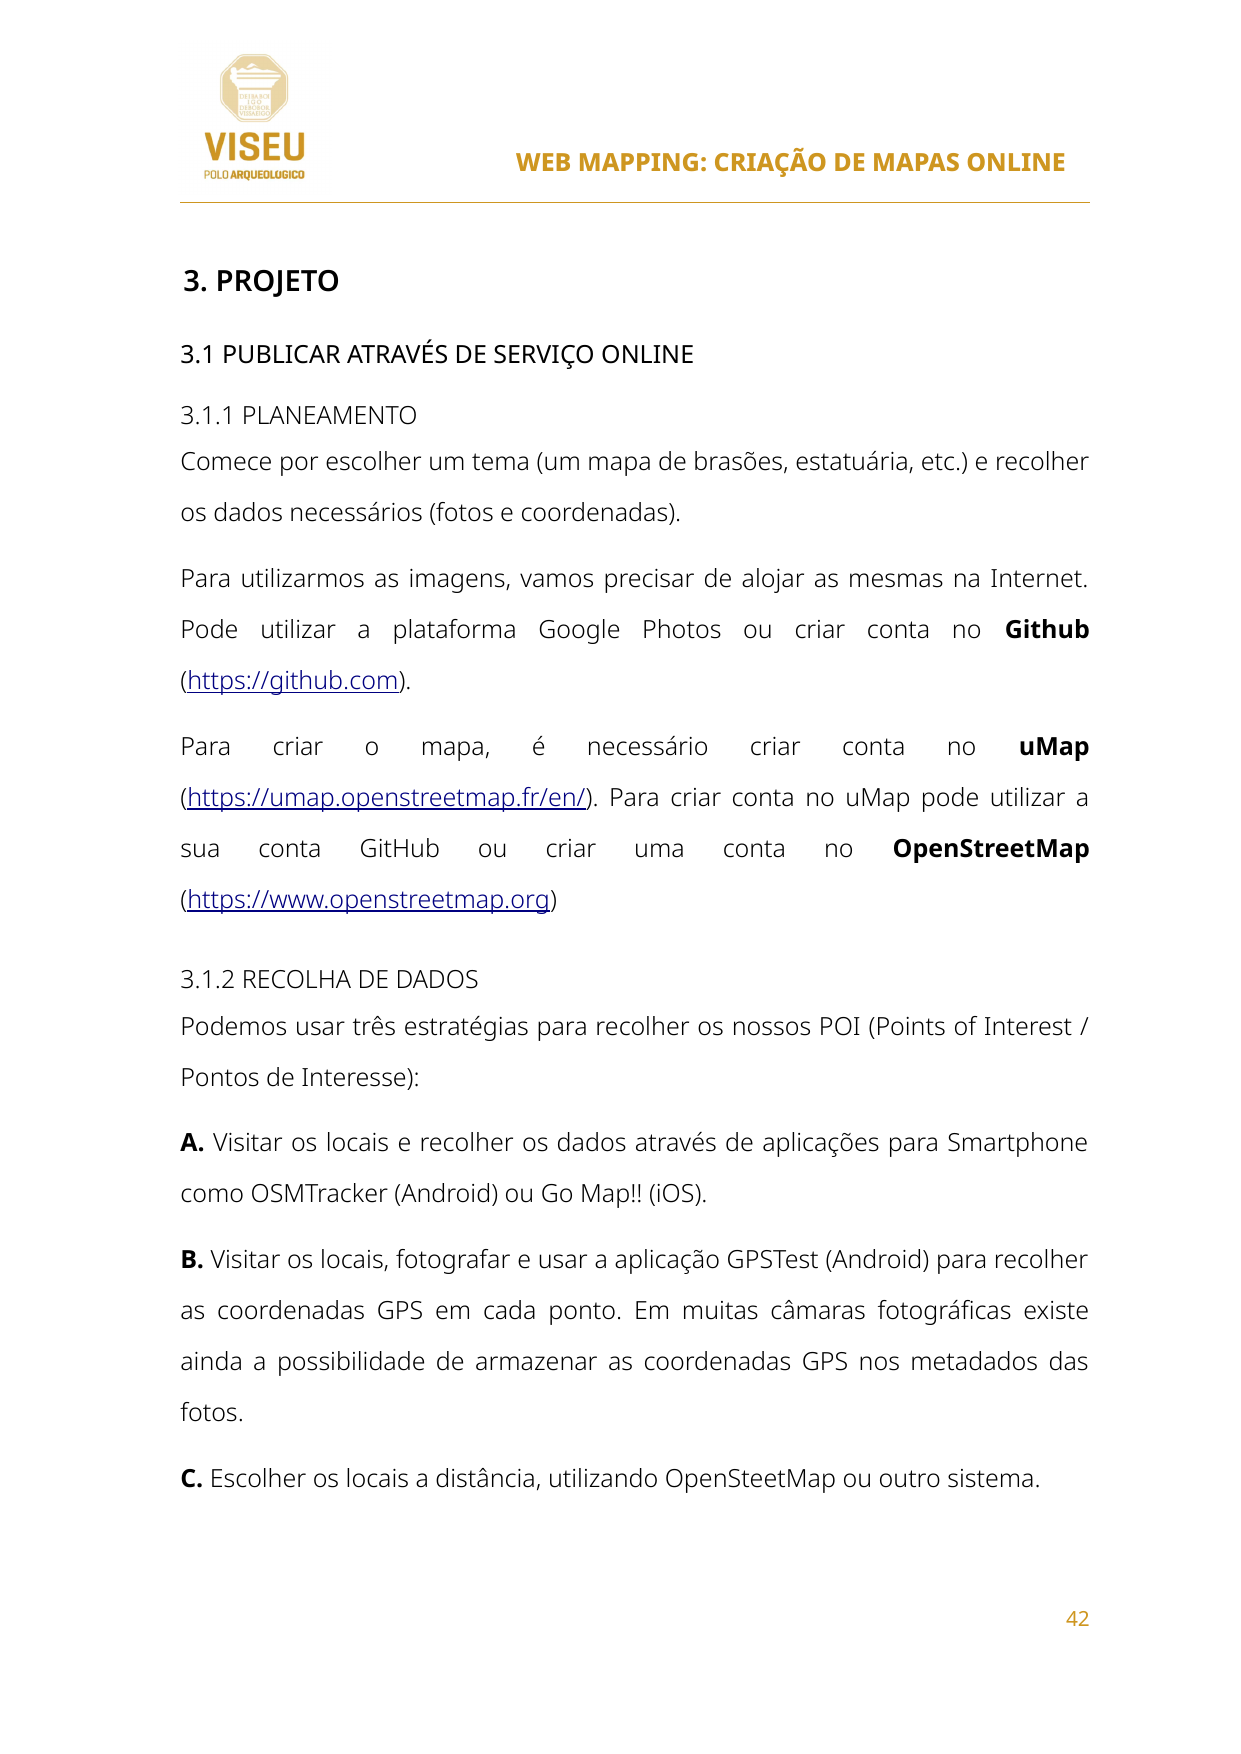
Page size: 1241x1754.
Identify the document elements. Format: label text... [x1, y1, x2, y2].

text Para utilizarmos as imagens, vamos precisar de alojar as mesmas na Internet. Pode utilizar a plataforma Google Photos ou criar conta no Github (https://github.com). [180, 561, 1090, 697]
text C. Escolher os locais a distância, utilizando OpenSteetMap ou outro sistema. [180, 1460, 1090, 1494]
subtitle 3.1.2 Recolha de dados [180, 962, 1090, 996]
text A. Visitar os locais e recolher os dados através de aplicações para Smartphone como OSMTracker (Android) ou Go Map!! (iOS). [180, 1125, 1090, 1210]
text Para criar o mapa, é necessário criar conta no uMap (https://umap.openstreetmap.fr/en/). Para criar conta no uMap pode utilizar a sua conta GitHub ou criar uma conta no OpenStreetMap (https://www.openstreetmap.org) [180, 728, 1090, 916]
subtitle 3. Projeto [180, 257, 1090, 303]
text Comece por escolher um tema (um mapa de brasões, estatuária, etc.) e recolher os dados necessários (fotos e coordenadas). [180, 444, 1090, 529]
text Podemos usar três estratégias para recolher os nossos POI (Points of Interest / Pontos de Interesse): [180, 1008, 1090, 1093]
subtitle 3.1.1 Planeamento [180, 397, 1090, 431]
subtitle 3.1 Publicar através de serviço online [180, 336, 1090, 370]
text B. Visitar os locais, fotografar e usar a aplicação GPSTest (Android) para recolher as coordenadas GPS em cada ponto. Em muitas câmaras fotográficas existe ainda a possibilidade de armazenar as coordenadas GPS nos metadados das fotos. [180, 1242, 1090, 1429]
